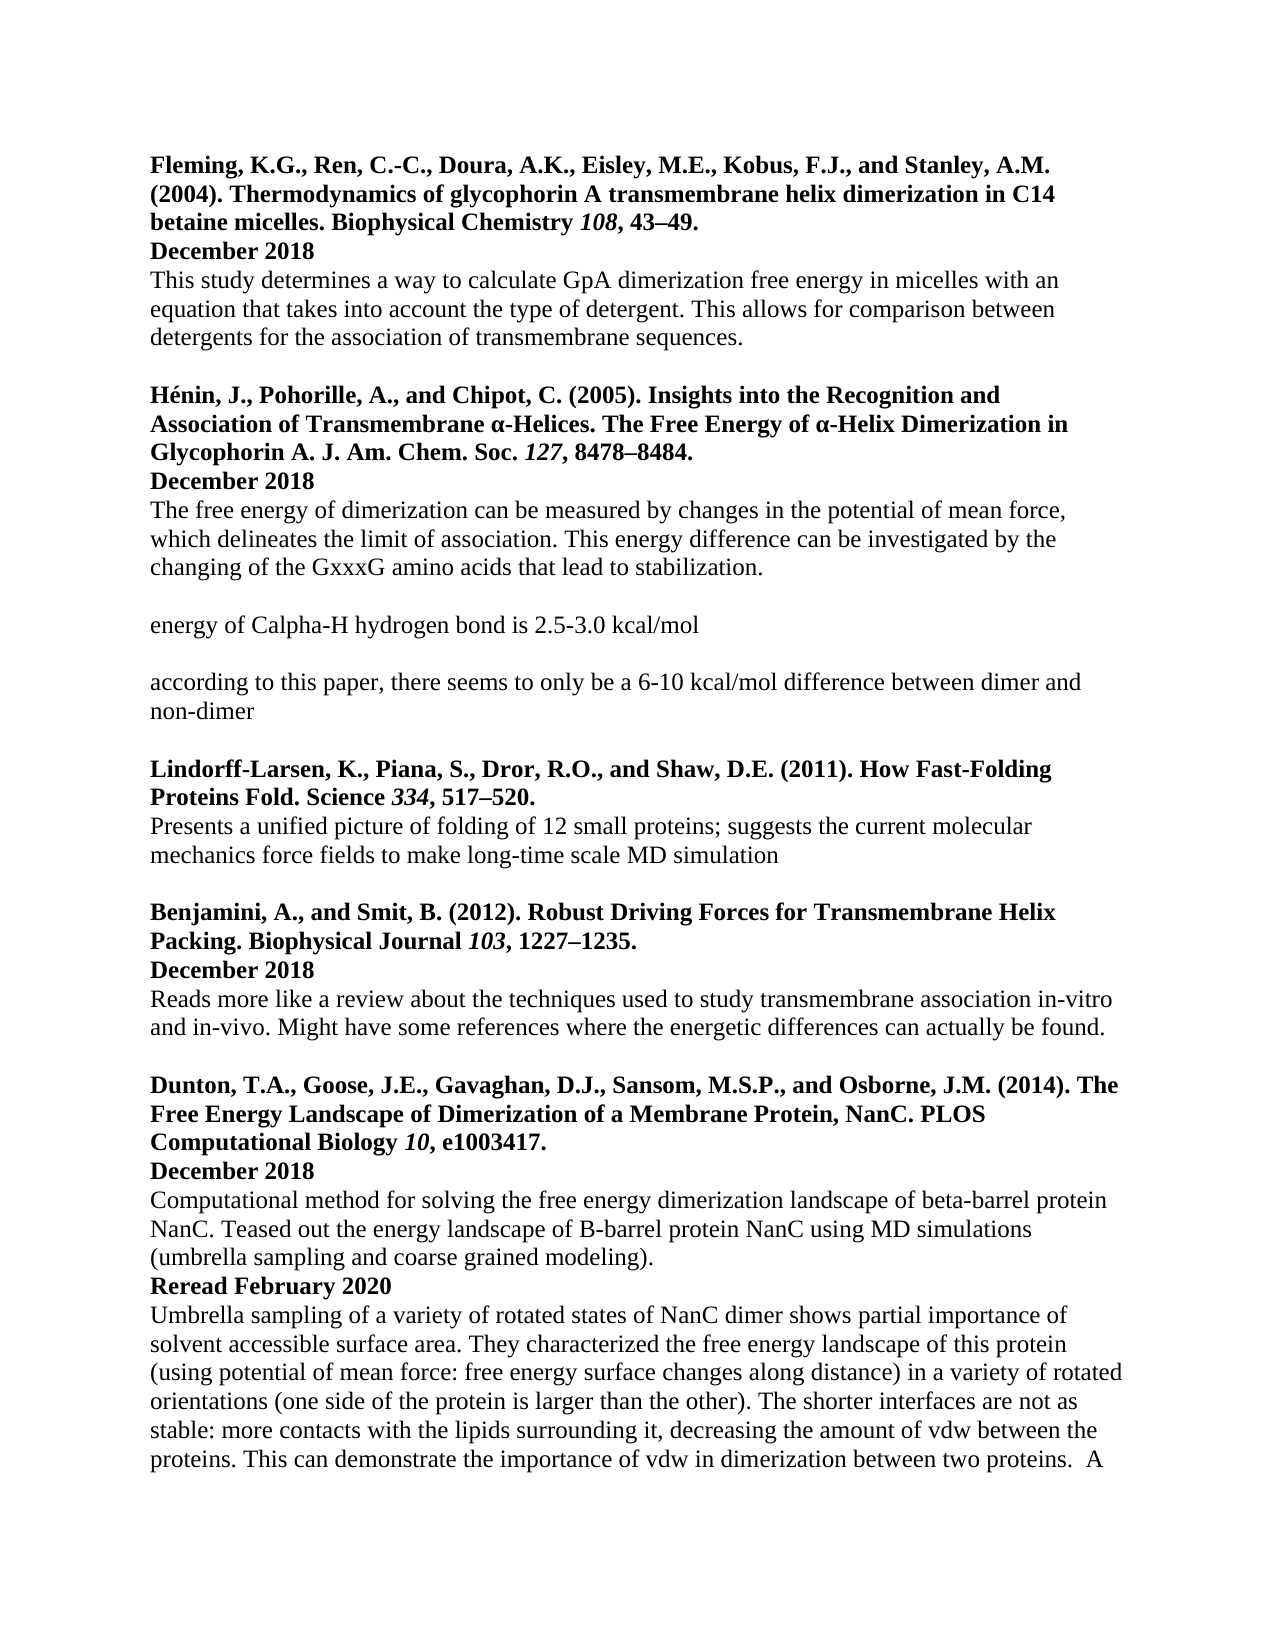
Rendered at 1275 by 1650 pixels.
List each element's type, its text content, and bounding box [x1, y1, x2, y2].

text Benjamini, A., and Smit, B. (2012). Robust Driving Forces for Transmembrane Helix Packing. Biophysical Journal 103, 1227–1235. [150, 897, 1125, 955]
text Lindorff-Larsen, K., Piana, S., Dror, R.O., and Shaw, D.E. (2011). How Fast-Folding Proteins Fold. Science 334, 517–520. [150, 754, 1125, 811]
text Umbrella sampling of a variety of rotated states of NanC dimer shows partial importance of solvent accessible surface area. They characterized the free energy landscape of this protein (using potential of mean force: free energy surface changes along distance) in a variety of rotated orientations (one side of the protein is larger than the other). The shorter interfaces are not as stable: more contacts with the lipids surrounding it, decreasing the amount of vdw between the proteins. This can demonstrate the importance of vdw in dimerization between two proteins. A [150, 1300, 1125, 1472]
text December 2018 [150, 466, 1125, 495]
text Dunton, T.A., Goose, J.E., Gavaghan, D.J., Sansom, M.S.P., and Osborne, J.M. (2014). The Free Energy Landscape of Dimerization of a Membrane Protein, NanC. PLOS Computational Biology 10, e1003417. [150, 1070, 1125, 1156]
text according to this paper, there seems to only be a 6-10 kcal/mol difference between dimer and non-dimer [150, 667, 1125, 725]
text Fleming, K.G., Ren, C.-C., Doura, A.K., Eisley, M.E., Kobus, F.J., and Stanley, A.M. (2004). Thermodynamics of glycophorin A transmembrane helix dimerization in C14 betaine micelles. Biophysical Chemistry 108, 43–49. [150, 150, 1125, 236]
text December 2018 [150, 236, 1125, 265]
text December 2018 [150, 955, 1125, 984]
text energy of Calpha-H hydrogen bond is 2.5-3.0 kcal/mol [150, 610, 1125, 639]
text Computational method for solving the free energy dimerization landscape of beta-barrel protein NanC. Teased out the energy landscape of B-barrel protein NanC using MD simulations (umbrella sampling and coarse grained modeling). [150, 1185, 1125, 1271]
text This study determines a way to calculate GpA dimerization free energy in micelles with an equation that takes into account the type of detergent. This allows for comparison between detergents for the association of transmembrane sequences. [150, 265, 1125, 351]
text Reread February 2020 [150, 1271, 1125, 1300]
text The free energy of dimerization can be measured by changes in the potential of mean force, which delineates the limit of association. This energy difference can be investigated by the changing of the GxxxG amino acids that lead to stabilization. [150, 495, 1125, 581]
text Reads more like a review about the techniques used to study transmembrane association in-vitro and in-vivo. Might have some references where the energetic differences can actually be found. [150, 984, 1125, 1041]
text Presents a unified picture of folding of 12 small proteins; suggests the current molecular mechanics force fields to make long-time scale MD simulation [150, 811, 1125, 869]
text Hénin, J., Pohorille, A., and Chipot, C. (2005). Insights into the Recognition and Association of Transmembrane α-Helices. The Free Energy of α-Helix Dimerization in Glycophorin A. J. Am. Chem. Soc. 127, 8478–8484. [150, 380, 1125, 466]
text December 2018 [150, 1156, 1125, 1185]
